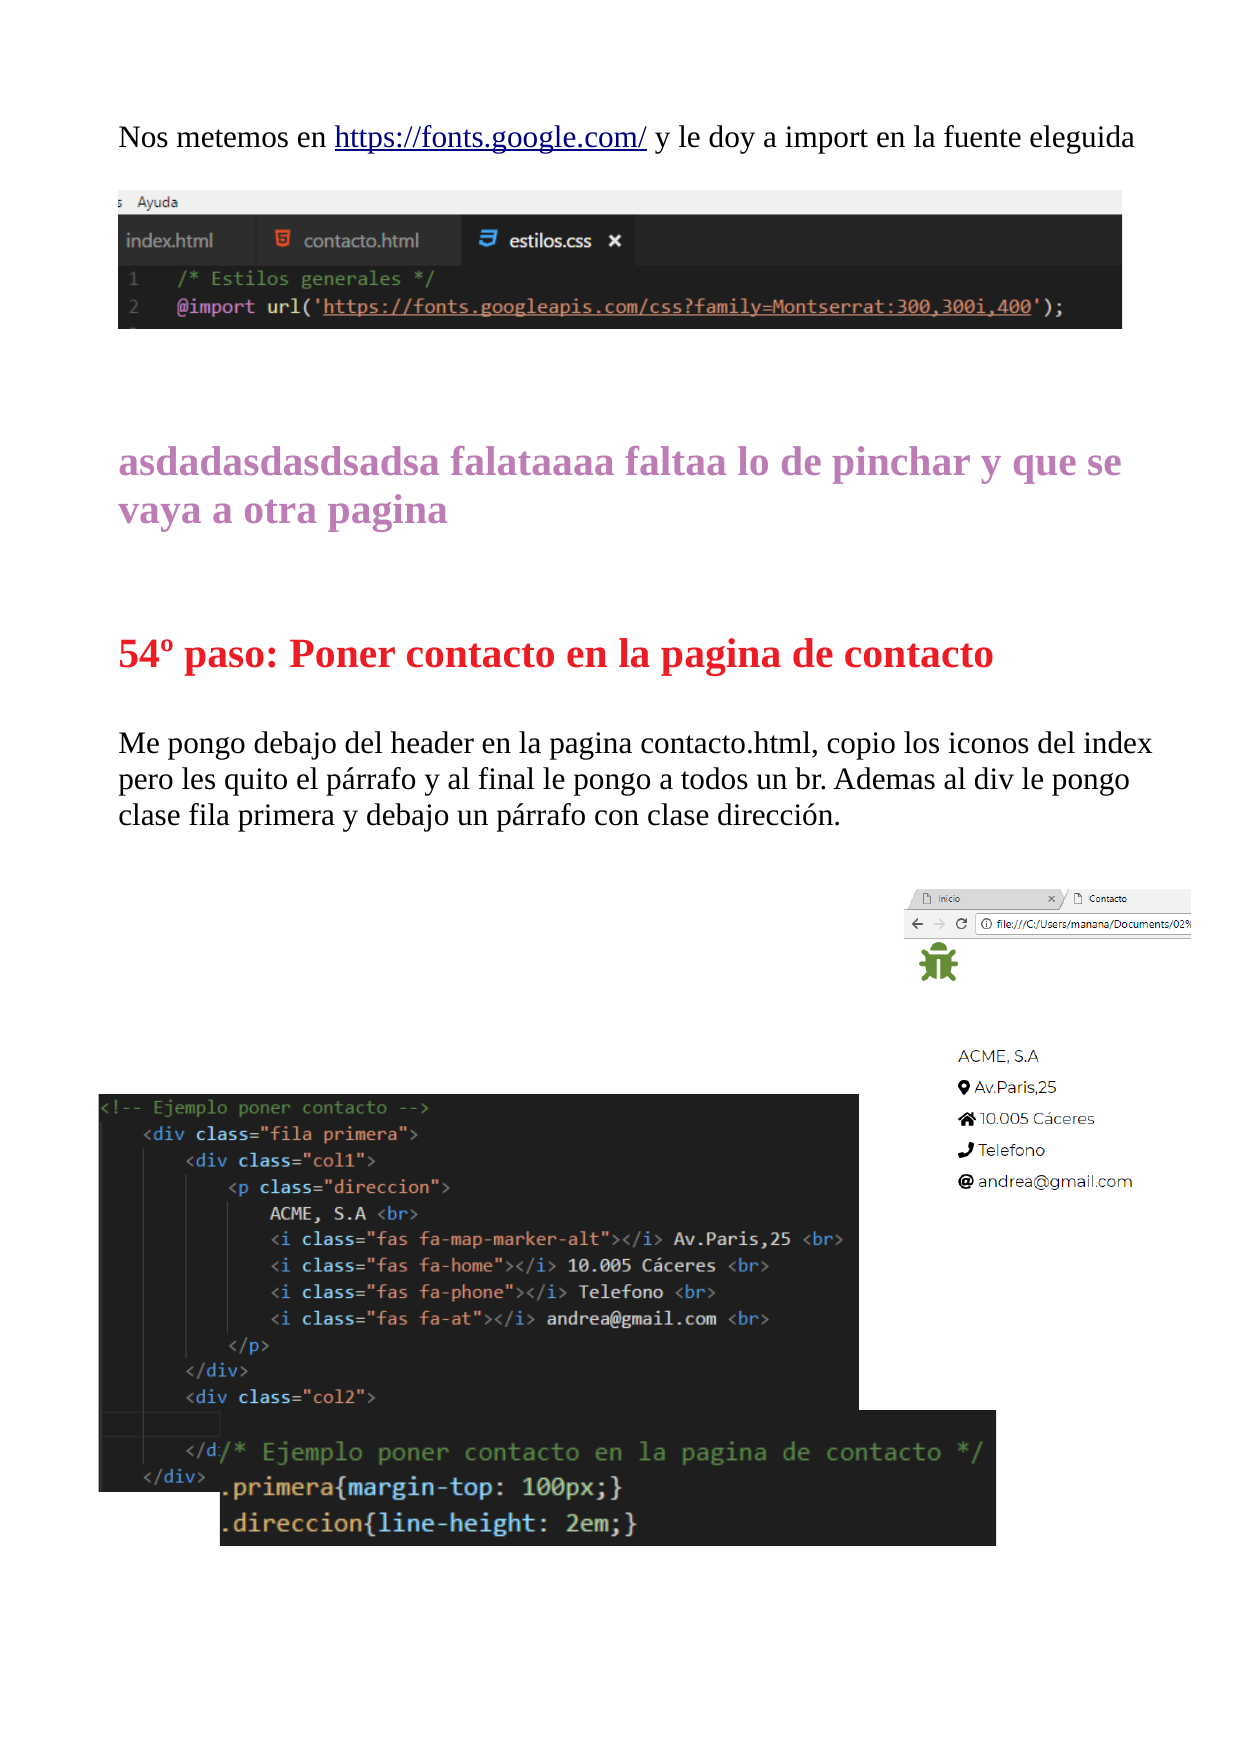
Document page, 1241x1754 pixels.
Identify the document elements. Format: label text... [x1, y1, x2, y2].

picture [903, 889, 1191, 1207]
text 54º paso: Poner contacto en la pagina de contacto [118, 628, 1187, 676]
picture [118, 189, 1123, 329]
text asdadasdasdsadsa falataaaa faltaa lo de pinchar y que se vaya a otra pagina [118, 437, 1187, 533]
text Me pongo debajo del header en la pagina contacto.html, copio los iconos del index pero les quito el párrafo y al final le pongo a todos un br. Ademas al div le pongo clase fila primera y debajo un párrafo con clase dirección. [118, 724, 1187, 832]
text Nos metemos en https://fonts.google.com/ y le doy a import en la fuente eleguida [118, 118, 1187, 154]
picture [98, 1094, 997, 1546]
